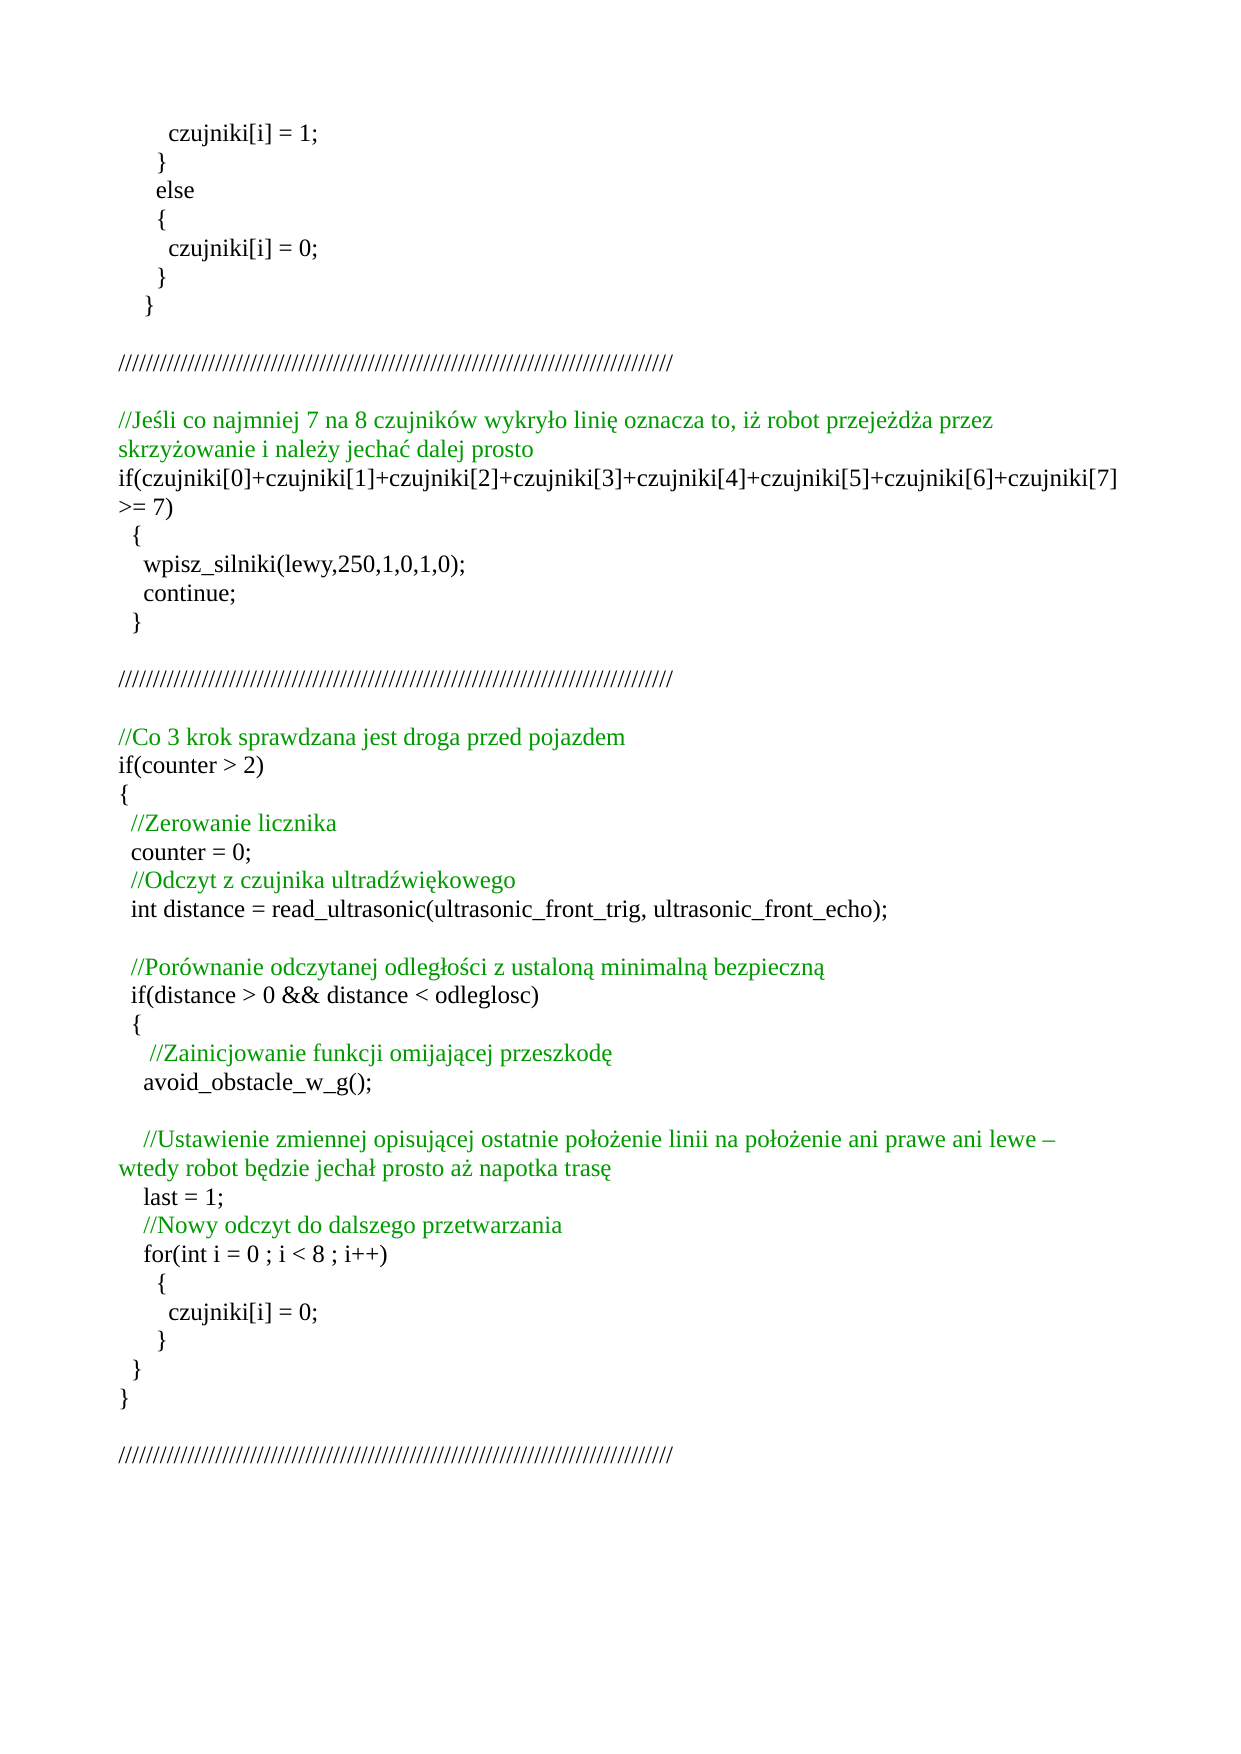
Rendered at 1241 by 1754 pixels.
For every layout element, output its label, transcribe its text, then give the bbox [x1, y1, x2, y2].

text //Odczyt z czujnika ultradźwiękowego [118, 866, 1122, 894]
text last = 1; [118, 1182, 1122, 1211]
text } [118, 262, 1122, 291]
text //////////////////////////////////////////////////////////////////////////////// [118, 664, 1122, 693]
text //Zainicjowanie funkcji omijającej przeszkodę [118, 1038, 1122, 1067]
text for(int i = 0 ; i < 8 ; i++) [118, 1239, 1122, 1268]
text { [118, 204, 1122, 233]
text } [118, 1383, 1122, 1412]
text counter = 0; [118, 837, 1122, 866]
text } [118, 147, 1122, 176]
text else [118, 176, 1122, 204]
text //Co 3 krok sprawdzana jest droga przed pojazdem [118, 722, 1122, 751]
text czujniki[i] = 0; [118, 233, 1122, 262]
text { [118, 1009, 1122, 1038]
text { [118, 779, 1122, 808]
text continue; [118, 578, 1122, 607]
text czujniki[i] = 1; [118, 118, 1122, 147]
text int distance = read_ultrasonic(ultrasonic_front_trig, ultrasonic_front_echo); [118, 894, 1122, 923]
text { [118, 1268, 1122, 1297]
text } [118, 291, 1122, 319]
text czujniki[i] = 0; [118, 1297, 1122, 1326]
text //Ustawienie zmiennej opisującej ostatnie położenie linii na położenie ani prawe ani lewe – wtedy robot będzie jechał prosto aż napotka trasę [118, 1124, 1122, 1182]
text //Zerowanie licznika [118, 808, 1122, 837]
text } [118, 607, 1122, 636]
text //Jeśli co najmniej 7 na 8 czujników wykryło linię oznacza to, iż robot przejeżdża przez skrzyżowanie i należy jechać dalej prosto if(czujniki[0]+czujniki[1]+czujniki[2]+czujniki[3]+czujniki[4]+czujniki[5]+czujniki[6]+czujniki[7] >= 7) [118, 406, 1122, 521]
text if(distance > 0 && distance < odleglosc) [118, 981, 1122, 1009]
text if(counter > 2) [118, 751, 1122, 779]
text wpisz_silniki(lewy,250,1,0,1,0); [118, 549, 1122, 578]
text //////////////////////////////////////////////////////////////////////////////// [118, 348, 1122, 377]
text avoid_obstacle_w_g(); [118, 1067, 1122, 1096]
text //Porównanie odczytanej odległości z ustaloną minimalną bezpieczną [118, 952, 1122, 981]
text { [118, 521, 1122, 549]
text } [118, 1326, 1122, 1354]
text } [118, 1354, 1122, 1383]
text //////////////////////////////////////////////////////////////////////////////// [118, 1441, 1122, 1469]
text //Nowy odczyt do dalszego przetwarzania [118, 1211, 1122, 1239]
